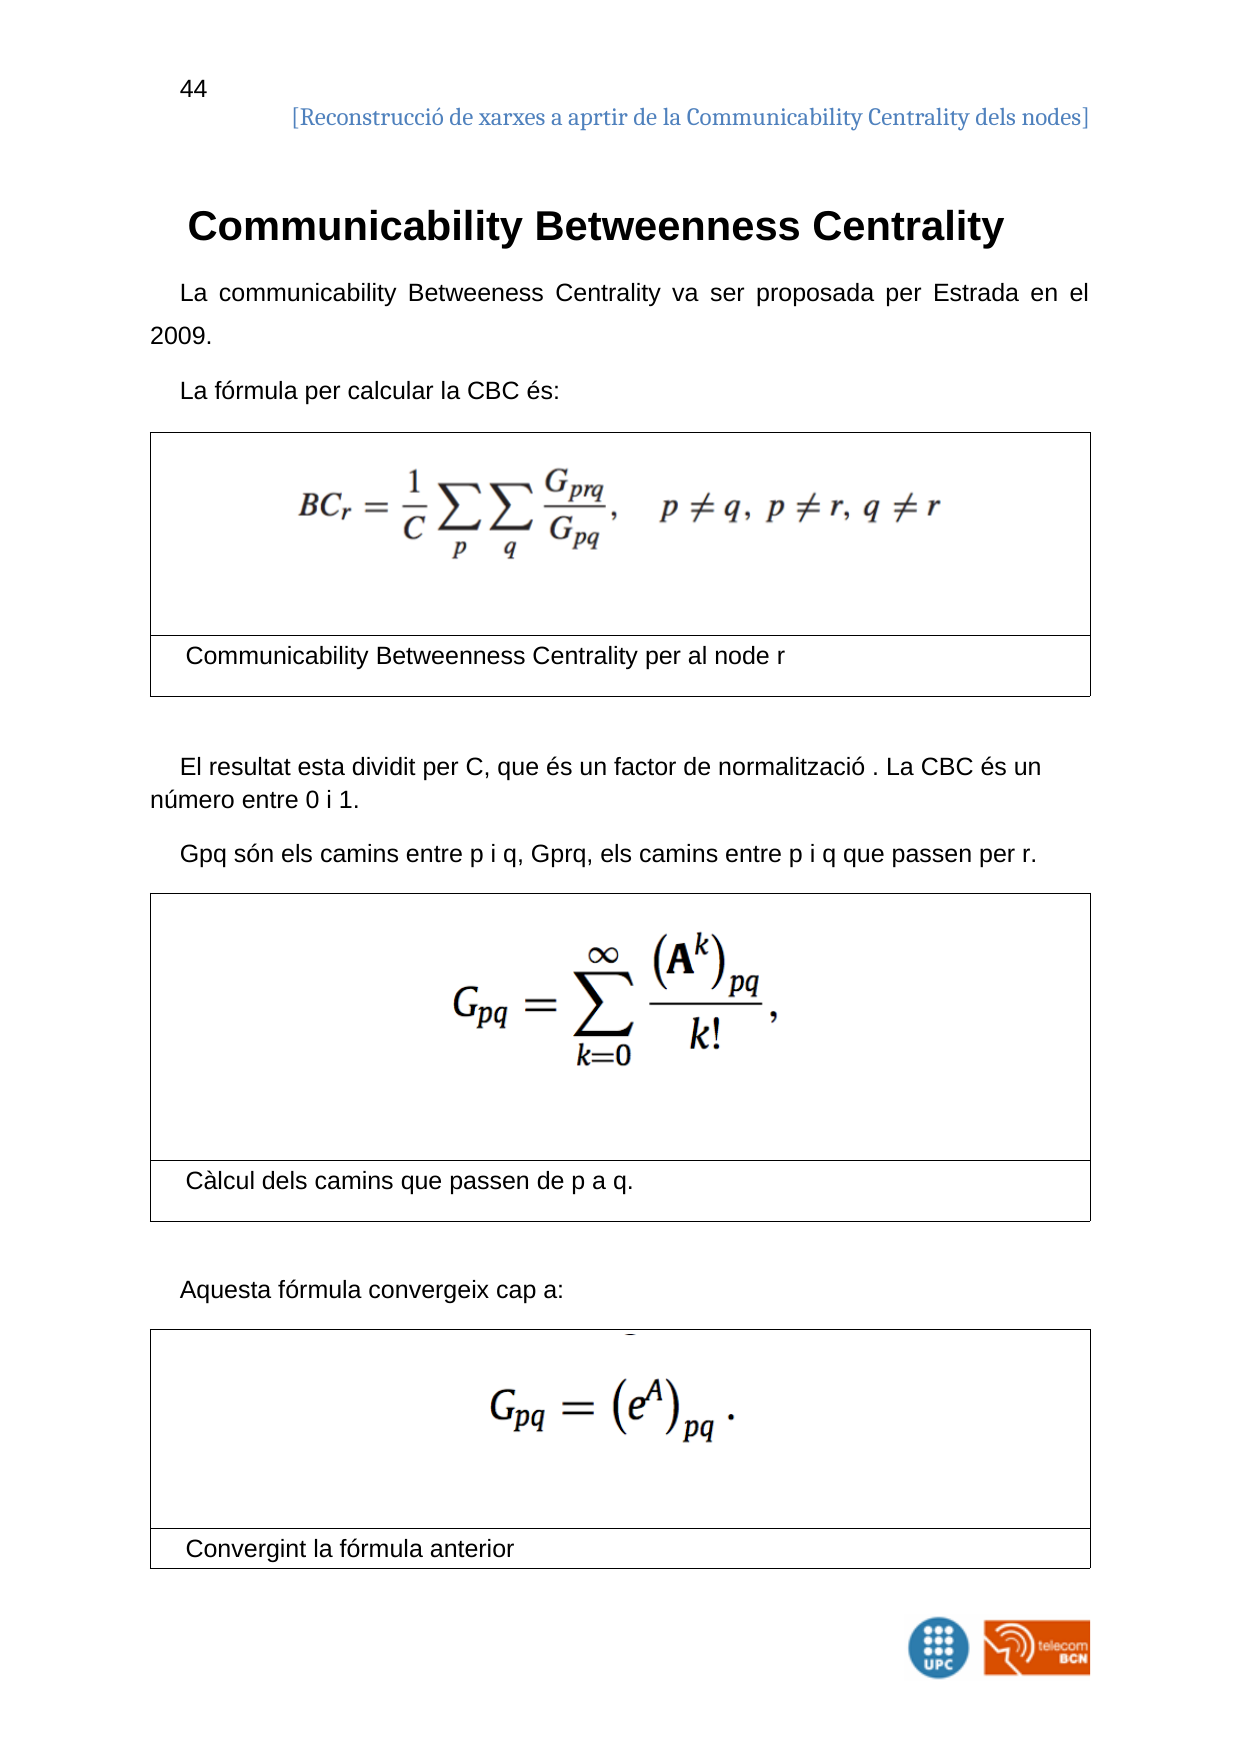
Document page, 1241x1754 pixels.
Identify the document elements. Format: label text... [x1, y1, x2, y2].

picture [467, 1334, 774, 1469]
table_header [151, 894, 1090, 1160]
table_cell Communicability Betweenness Centrality per al node r [151, 636, 1090, 696]
table_header [151, 1330, 1090, 1528]
picture [427, 898, 813, 1101]
text La communicability Betweeness Centrality va ser proposada per Estrada en el 2009. [150, 278, 1090, 349]
subtitle Communicability Betweenness Centrality [187, 202, 1090, 249]
table_header [151, 433, 1090, 635]
text Aquesta fórmula convergeix cap a: [150, 1275, 1090, 1304]
picture [272, 437, 968, 576]
table_cell Convergint la fórmula anterior [151, 1529, 1090, 1568]
picture [904, 1614, 1091, 1681]
text El resultat esta dividit per C, que és un factor de normalització . La CBC és un número entre 0 i 1. [150, 752, 1090, 813]
text La fórmula per calcular la CBC és: [150, 376, 1090, 405]
table_cell Càlcul dels camins que passen de p a q. [151, 1161, 1090, 1221]
text Gpq són els camins entre p i q, Gprq, els camins entre p i q que passen per r. [150, 839, 1090, 867]
